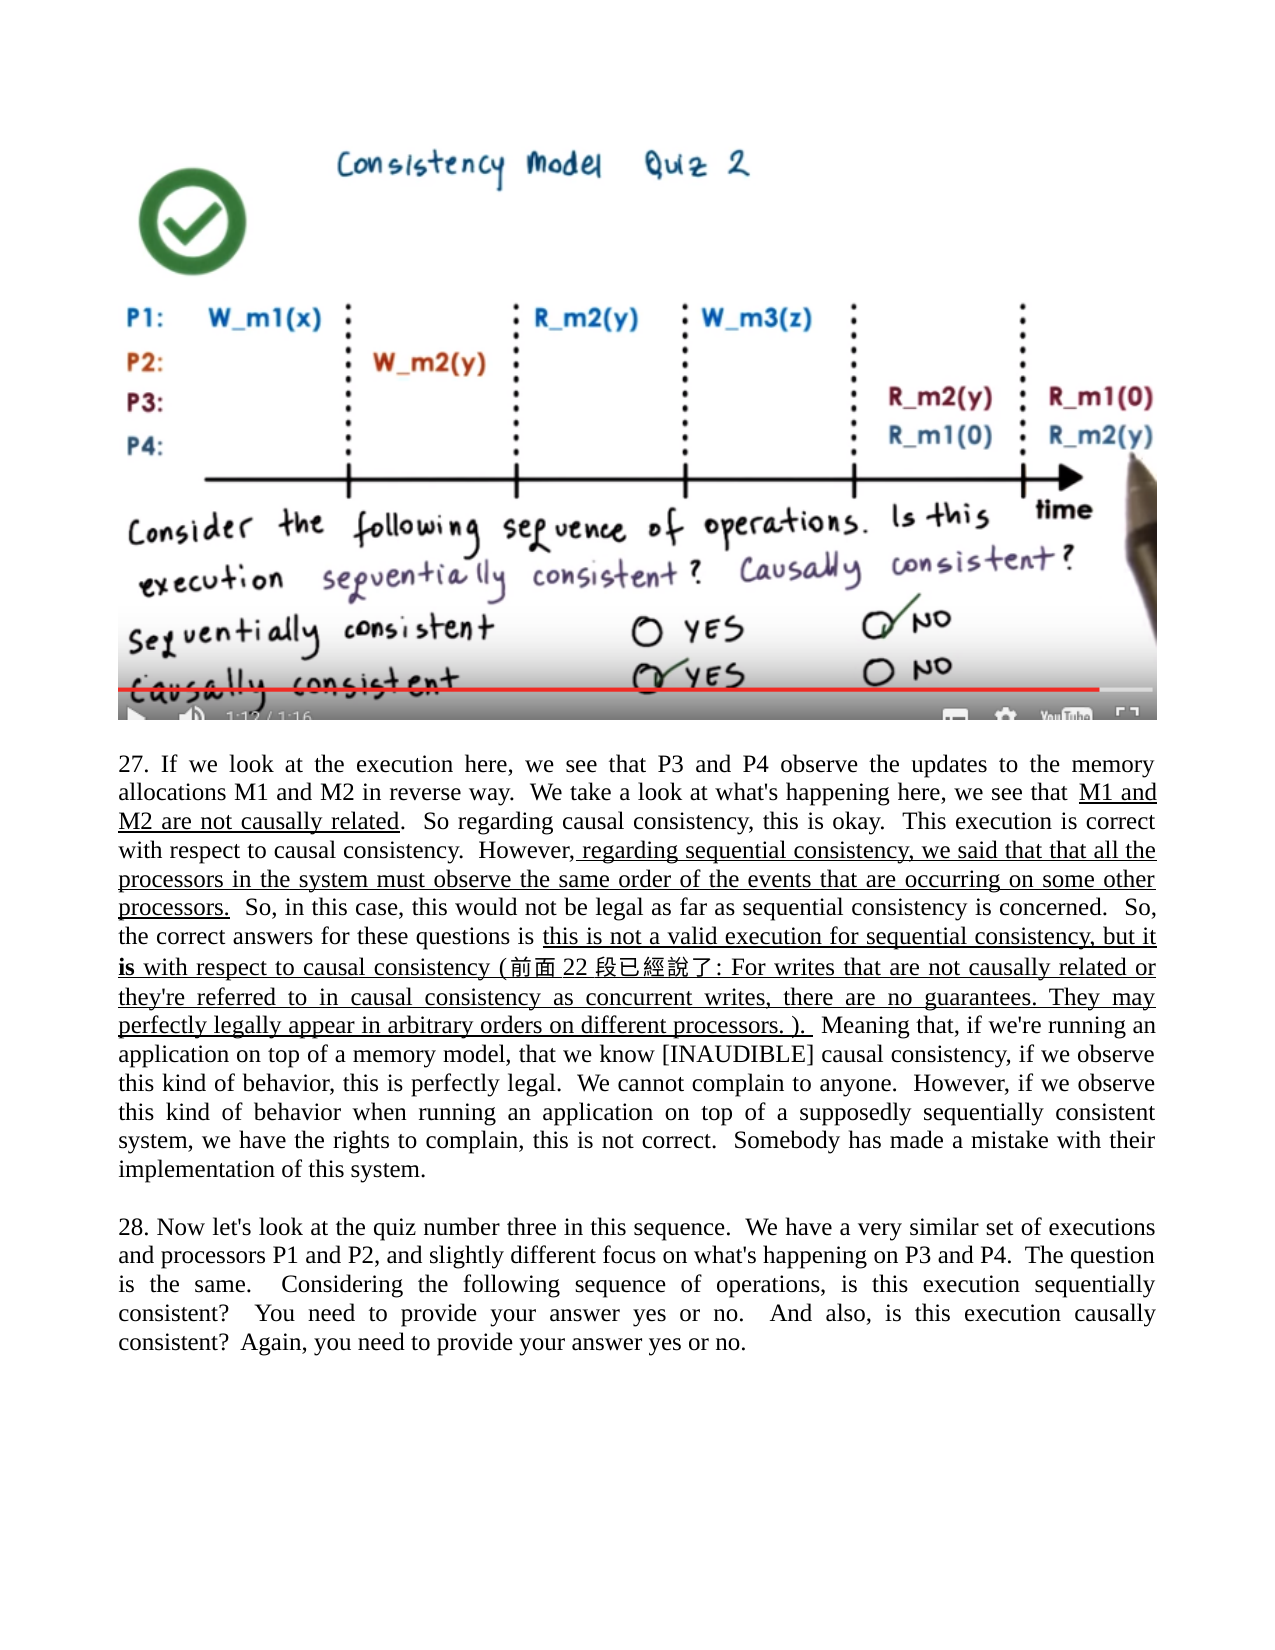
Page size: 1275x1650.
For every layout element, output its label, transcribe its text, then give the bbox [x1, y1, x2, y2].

text 27. If we look at the execution here, we see that P3 and P4 observe the updates to the memory allocations M1 and M2 in reverse way. We take a look at what's happening here, we see that M1 and M2 are not causally related. So regarding causal consistency, this is okay. This execution is correct with respect to causal consistency. However, regarding sequential consistency, we said that that all the processors in the system must observe the same order of the events that are occurring on some other processors. So, in this case, this would not be legal as far as sequential consistency is concerned. So, the correct answers for these questions is this is not a valid execution for sequential consistency, but it is with respect to causal consistency (前面22段已經說了: For writes that are not causally related or they're referred to in causal consistency as concurrent writes, there are no guarantees. They may perfectly legally appear in arbitrary orders on different processors. ). Meaning that, if we're running an application on top of a memory model, that we know [INAUDIBLE] causal consistency, if we observe this kind of behavior, this is perfectly legal. We cannot complain to anyone. However, if we observe this kind of behavior when running an application on top of a supposedly sequentially consistent system, we have the rights to complain, this is not correct. Somebody has made a mistake with their implementation of this system. [118, 749, 1157, 1183]
text 28. Now let's look at the quiz number three in this sequence. We have a very similar set of executions and processors P1 and P2, and slightly different focus on what's happening on P3 and P4. The question is the same. Considering the following sequence of operations, is this execution sequentially consistent? You need to provide your answer yes or no. And also, is this execution causally consistent? Again, you need to provide your answer yes or no. [118, 1212, 1157, 1355]
picture [118, 146, 1157, 720]
